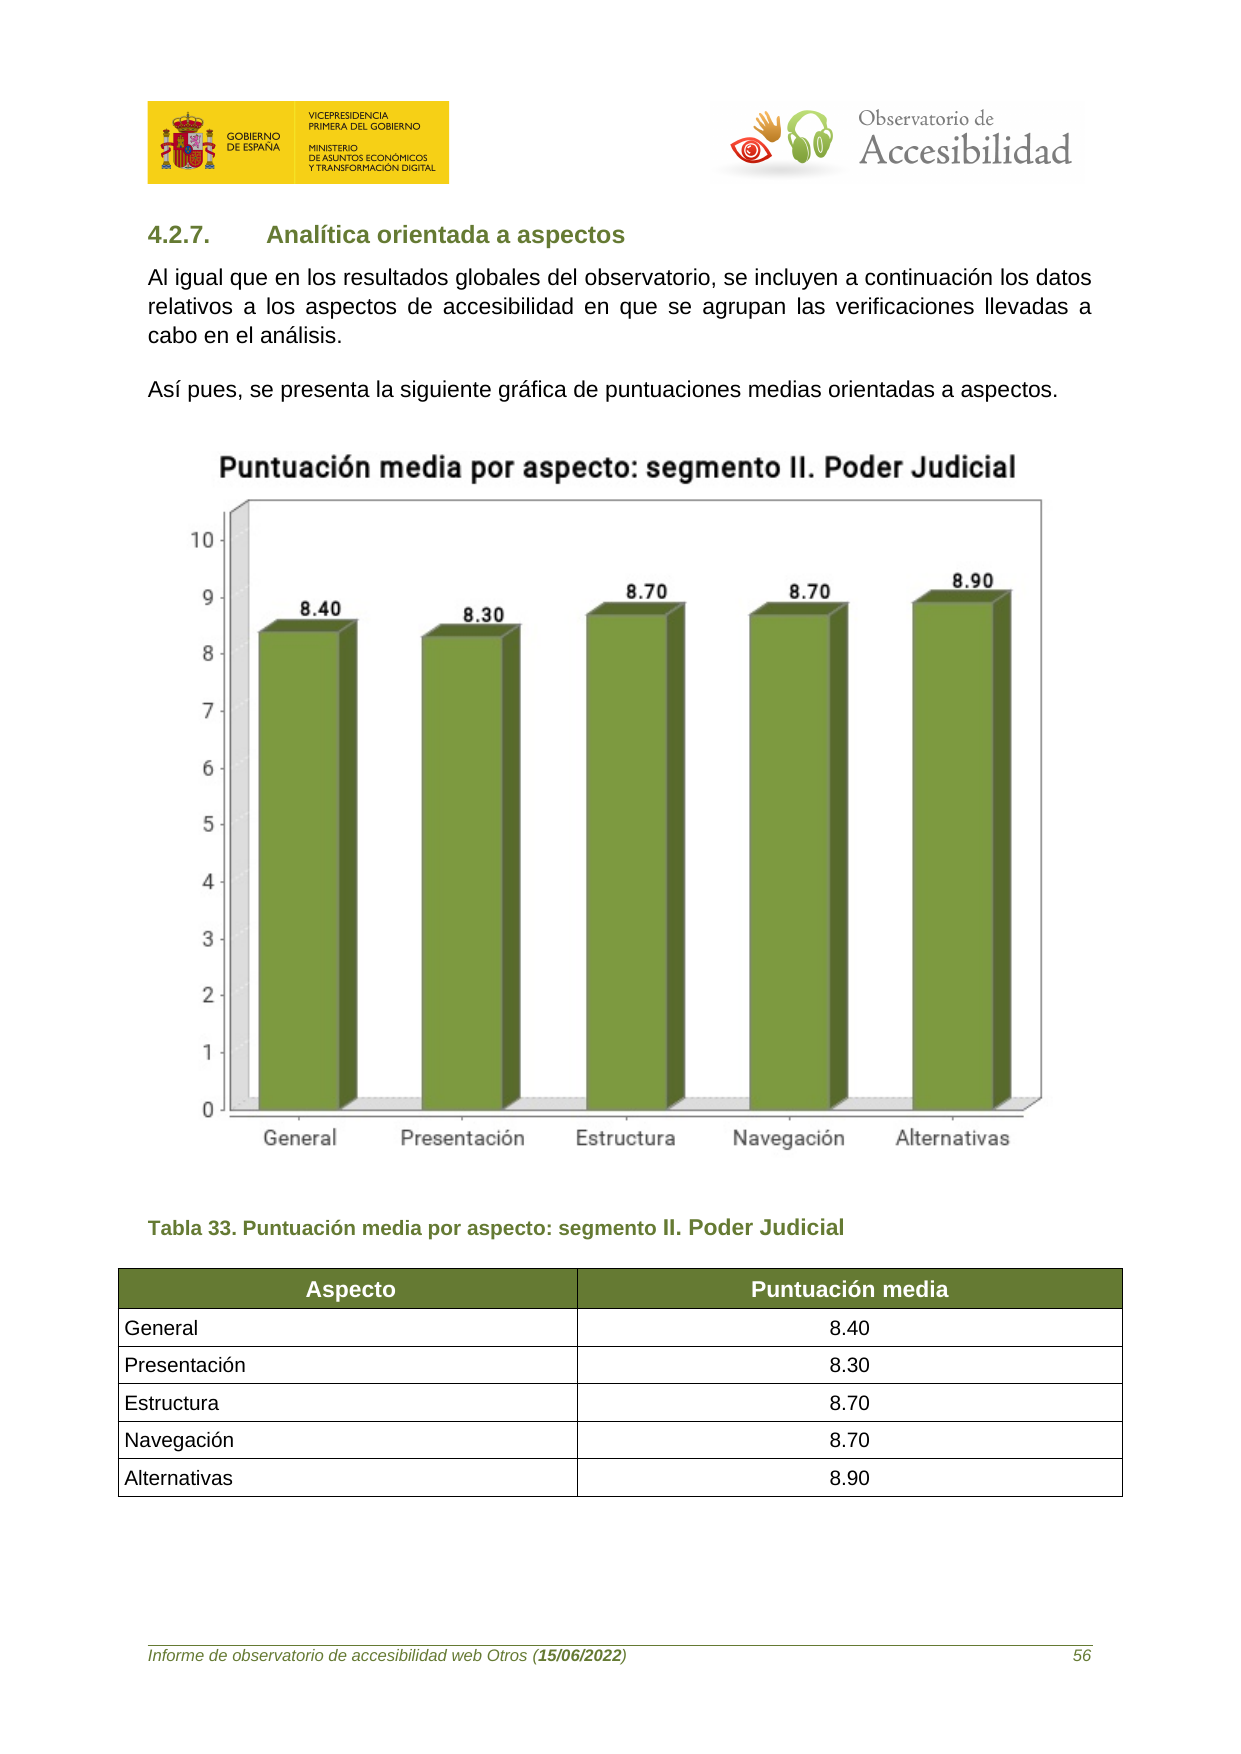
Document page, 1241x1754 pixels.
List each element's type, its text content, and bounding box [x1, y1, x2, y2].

table_cell Alternativas [119, 1459, 577, 1496]
table_header Aspecto [119, 1269, 577, 1308]
table_cell 8.40 [578, 1309, 1122, 1346]
text Así pues, se presenta la siguiente gráfica de puntuaciones medias orientadas a aspectos. [148, 376, 1092, 402]
table_cell 8.70 [578, 1422, 1122, 1458]
table_header Puntuación media [578, 1269, 1122, 1308]
table_cell Navegación [119, 1422, 577, 1458]
subtitle Analítica orientada a aspectos [148, 220, 1092, 248]
text Al igual que en los resultados globales del observatorio, se incluyen a continuación los datos relativos a los aspectos de accesibilidad en que se agrupan las verificaciones llevadas a cabo en el análisis. [148, 264, 1092, 348]
table_cell 8.90 [578, 1459, 1122, 1496]
picture [710, 101, 1086, 184]
table_cell Estructura [119, 1384, 577, 1421]
table_cell Presentación [119, 1347, 577, 1383]
picture [175, 451, 1059, 1161]
table_cell 8.30 [578, 1347, 1122, 1383]
picture [147, 101, 450, 184]
table_cell 8.70 [578, 1384, 1122, 1421]
text Tabla 9. Puntuación media por aspecto: segmento II. Poder Judicial [148, 1214, 1092, 1241]
table_cell General [119, 1309, 577, 1346]
